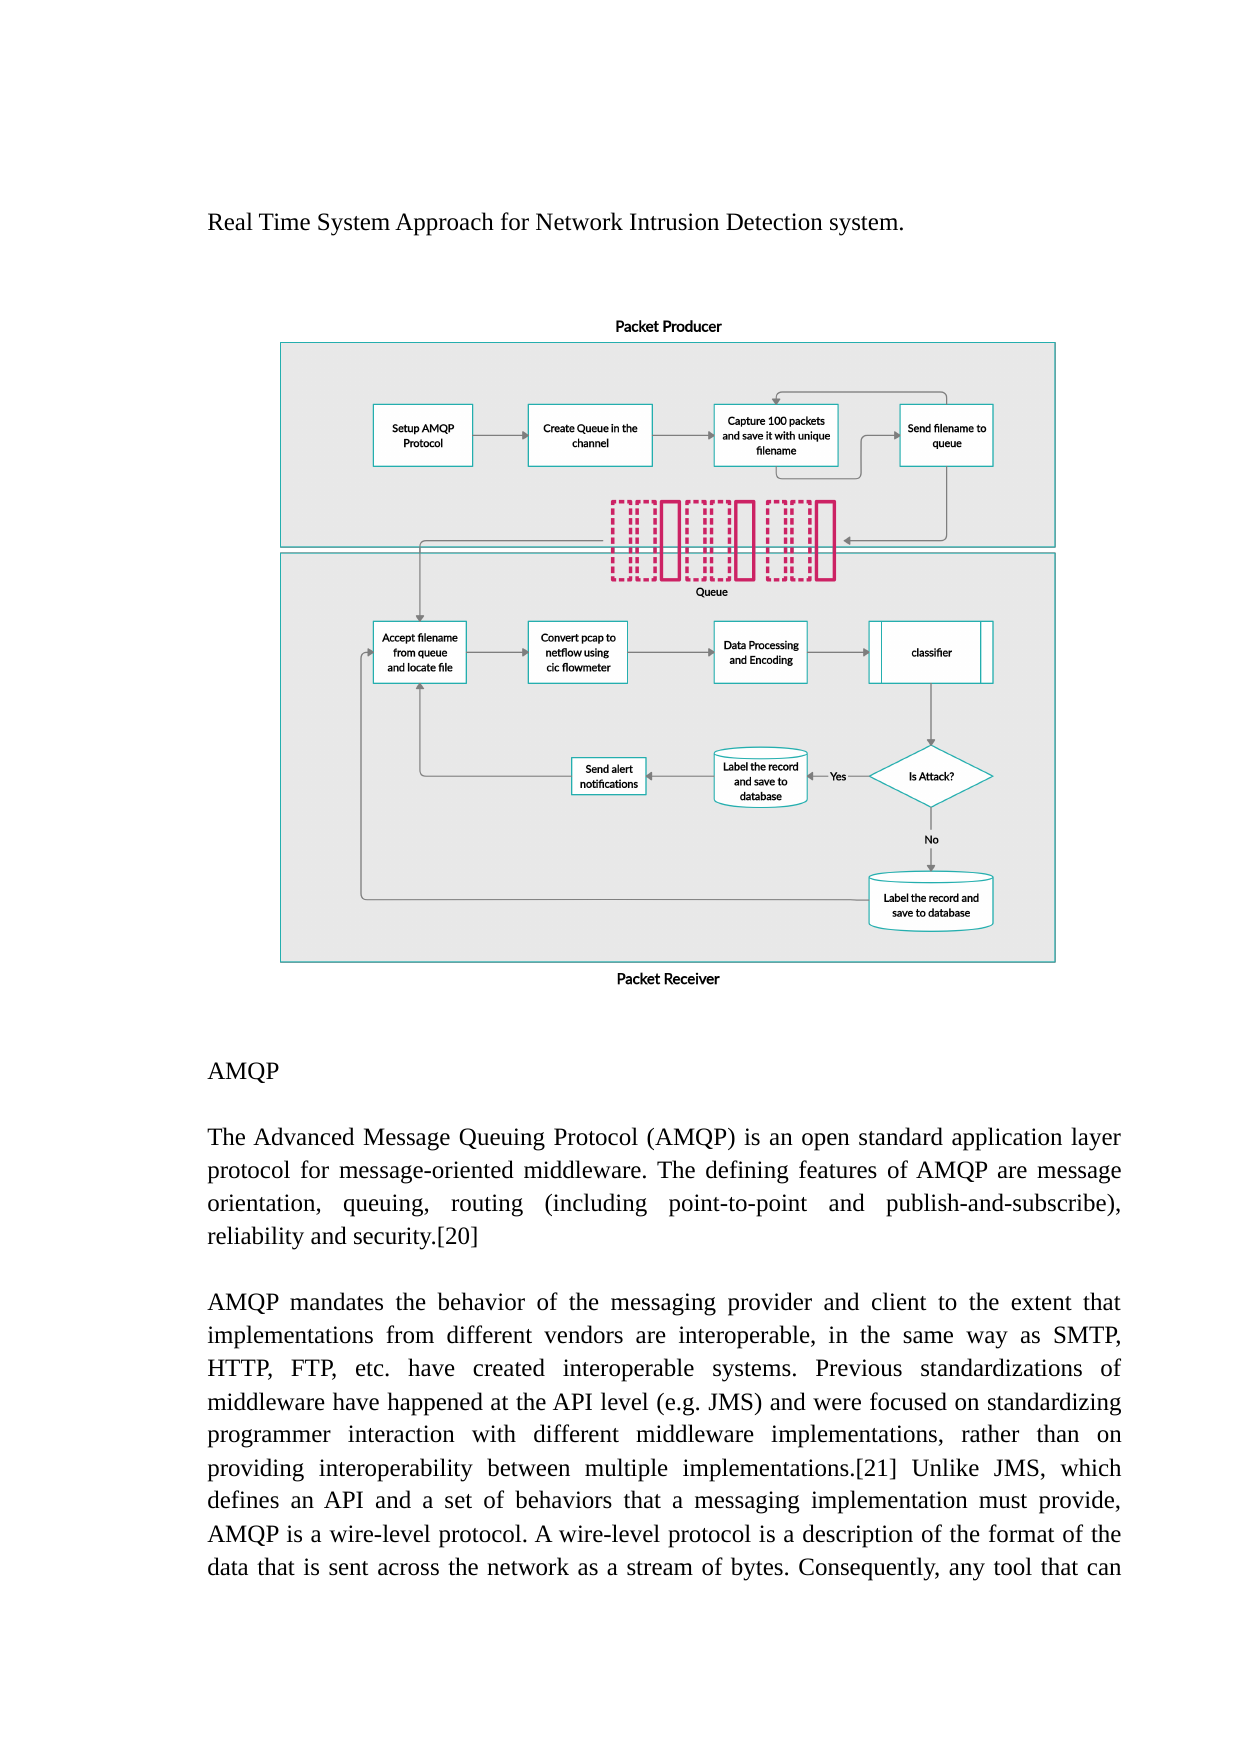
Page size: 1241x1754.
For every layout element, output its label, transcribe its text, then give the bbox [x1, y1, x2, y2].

text The Advanced Message Queuing Protocol (AMQP) is an open standard application layer protocol for message-oriented middleware. The defining features of AMQP are message orientation, queuing, routing (including point-to-point and publish-and-subscribe), reliability and security.[20] [207, 1122, 1122, 1250]
text AMQP [207, 1056, 1122, 1085]
picture [207, 282, 1123, 1019]
text AMQP mandates the behavior of the messaging provider and client to the extent that implementations from different vendors are interoperable, in the same way as SMTP, HTTP, FTP, etc. have created interoperable systems. Previous standardizations of middleware have happened at the API level (e.g. JMS) and were focused on standardizing programmer interaction with different middleware implementations, rather than on providing interoperability between multiple implementations.[21] Unlike JMS, which defines an API and a set of behaviors that a messaging implementation must provide, AMQP is a wire-level protocol. A wire-level protocol is a description of the format of the data that is sent across the network as a stream of bytes. Consequently, any tool that can [207, 1287, 1122, 1580]
text Real Time System Approach for Network Intrusion Detection system. [207, 207, 1122, 236]
